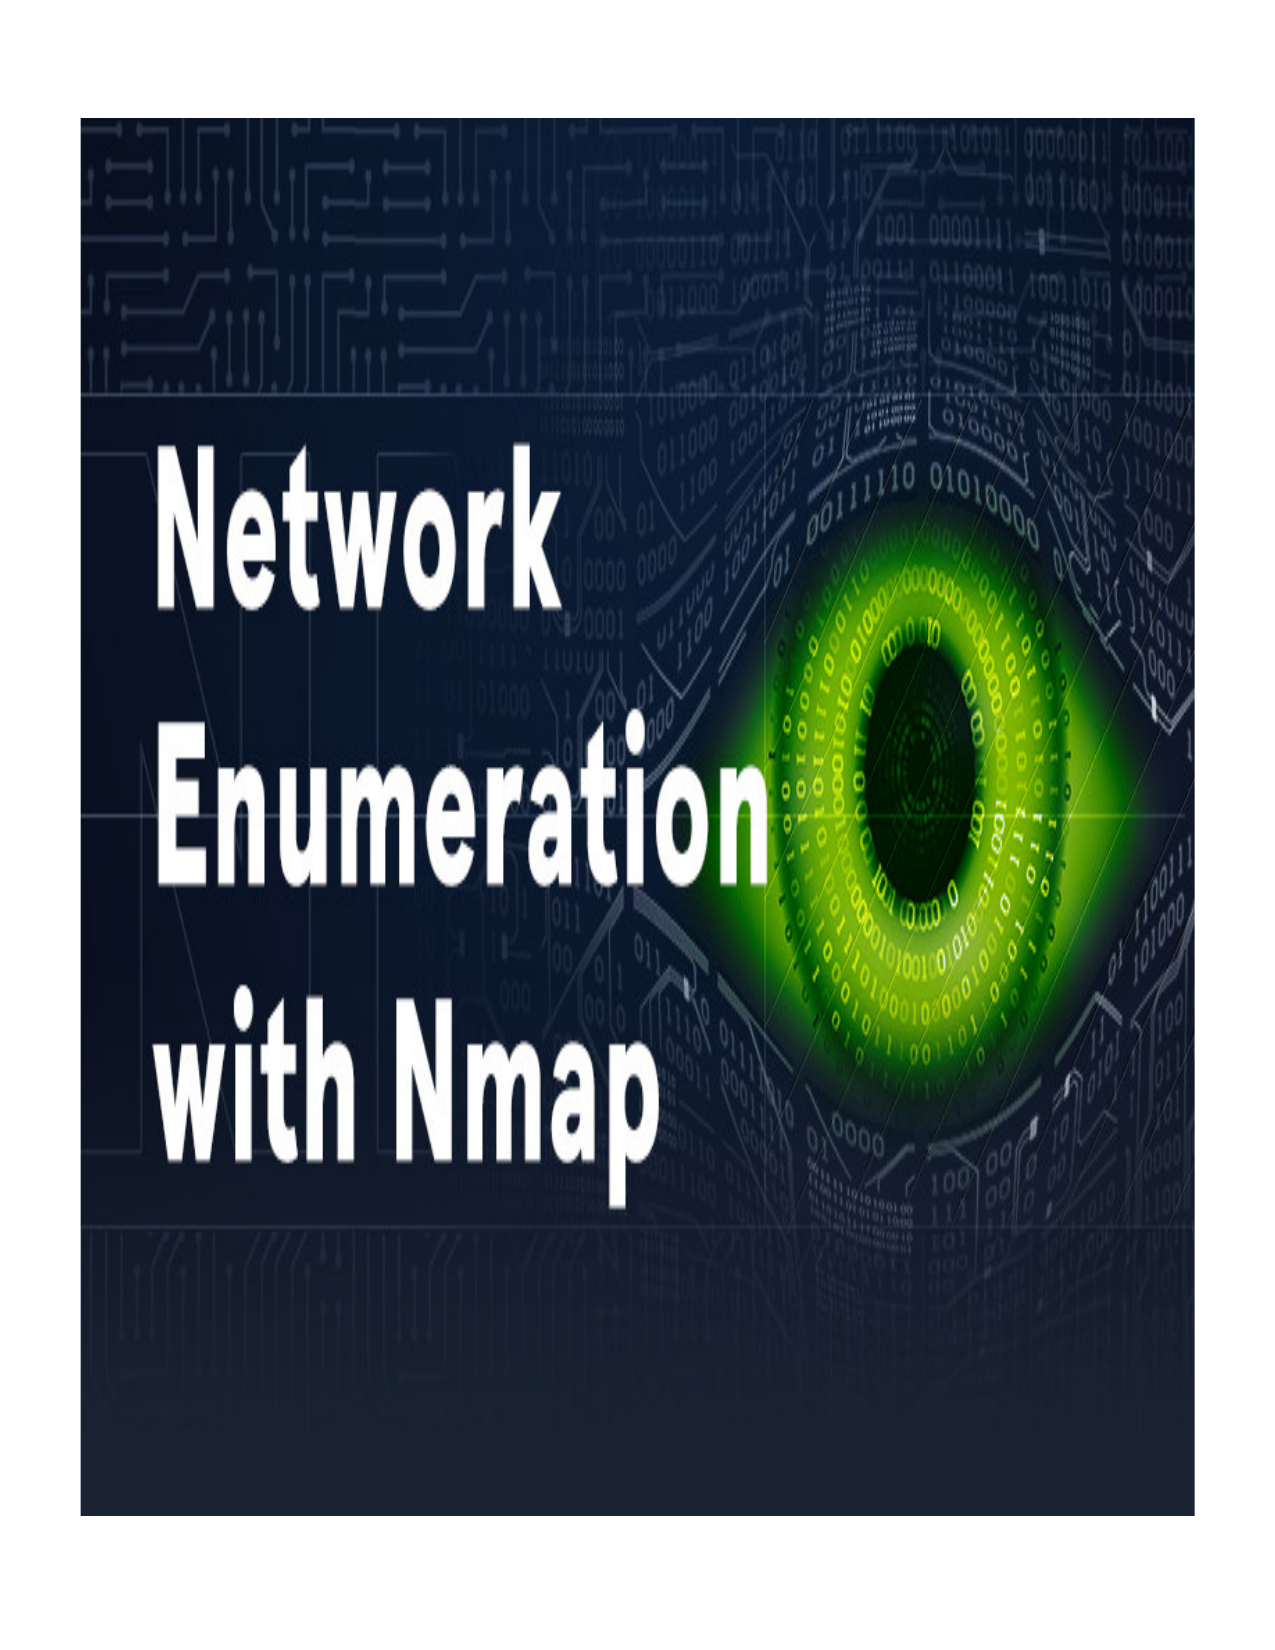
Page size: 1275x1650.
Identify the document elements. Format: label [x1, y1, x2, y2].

picture [80, 118, 1195, 1516]
